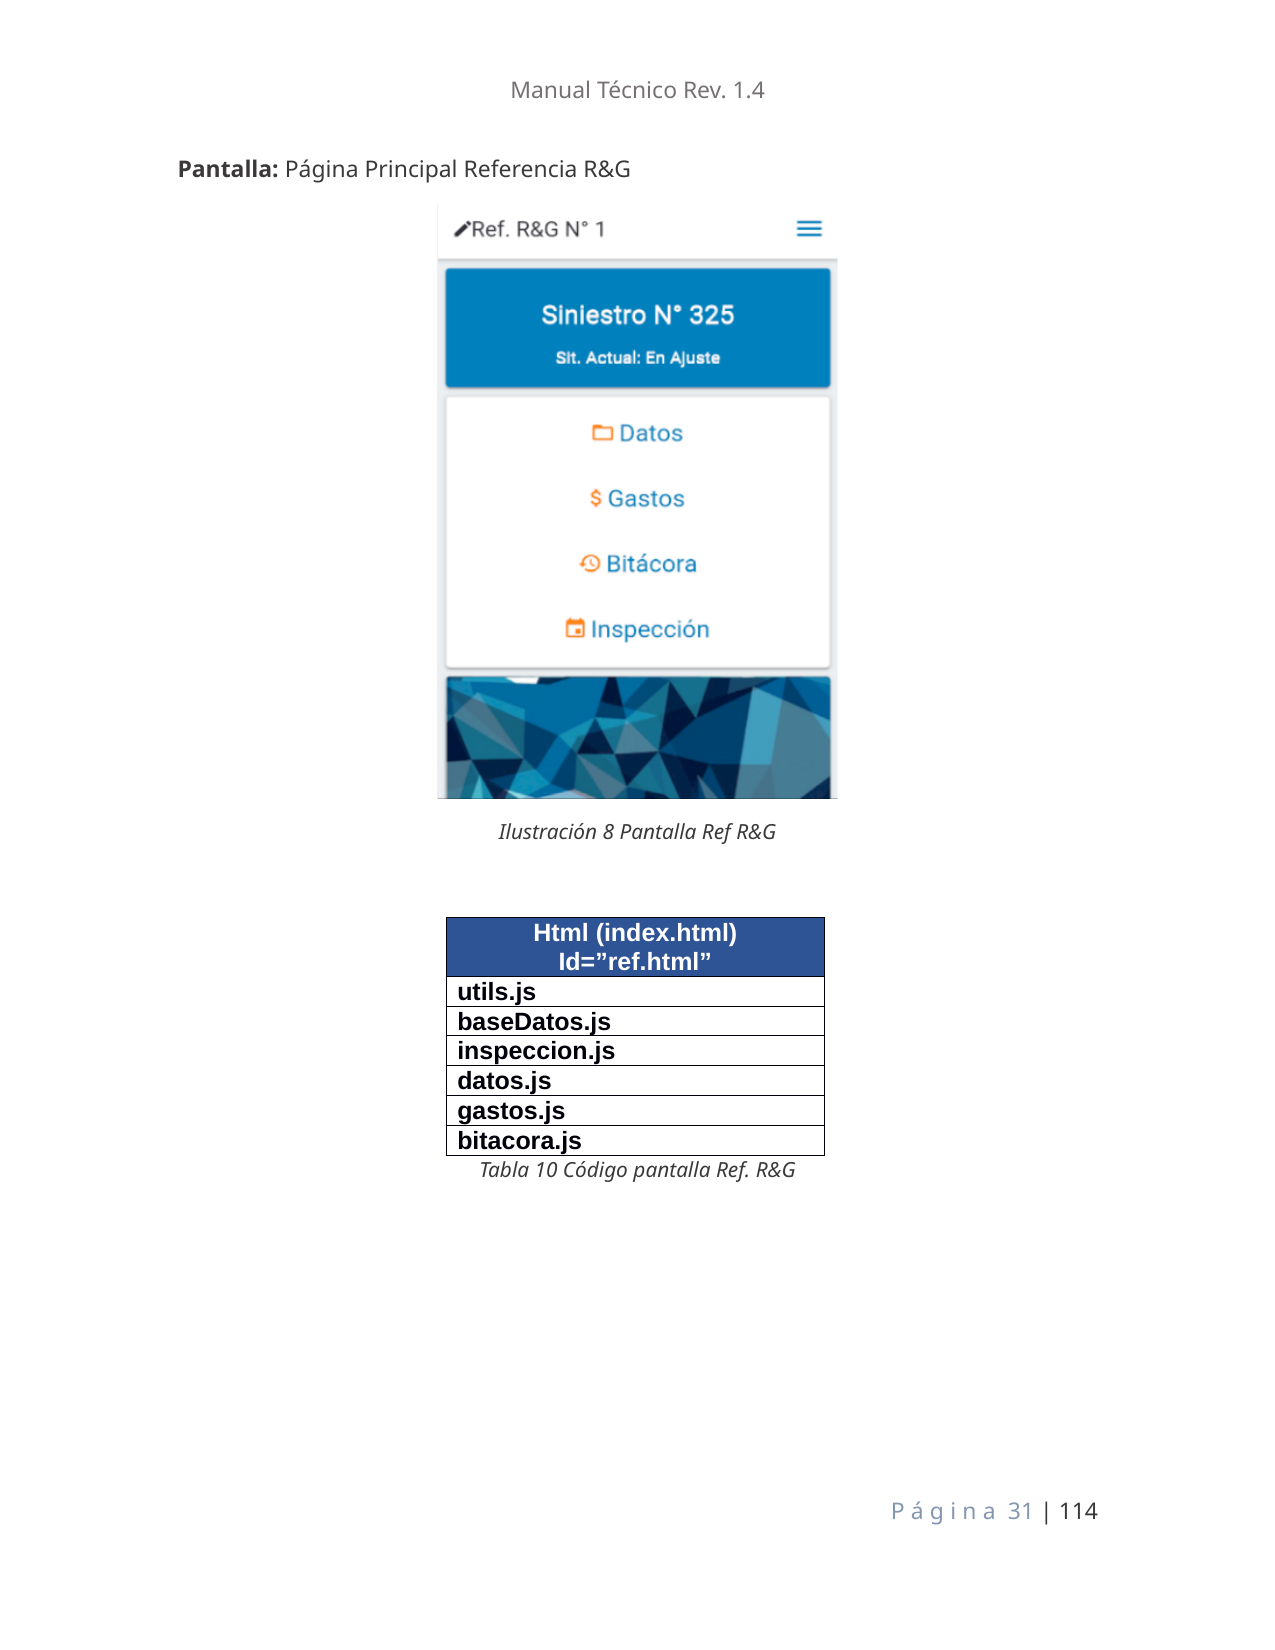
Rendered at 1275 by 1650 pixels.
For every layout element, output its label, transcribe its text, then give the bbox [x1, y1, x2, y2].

text Pantalla: Página Principal Referencia R&G [177, 153, 1098, 184]
table_cell datos.js [447, 1066, 824, 1095]
text Ilustración 8 Pantalla Ref R&G [177, 817, 1098, 846]
table_cell utils.js [447, 977, 824, 1006]
text Tabla 10 Código pantalla Ref. R&G [177, 1156, 1098, 1184]
picture [437, 203, 838, 799]
table_cell gastos.js [447, 1096, 824, 1125]
table_cell inspeccion.js [447, 1036, 824, 1065]
table_cell bitacora.js [447, 1126, 824, 1154]
table_header Html (index.html) Id=”ref.html” [447, 918, 824, 976]
table_cell baseDatos.js [447, 1007, 824, 1035]
